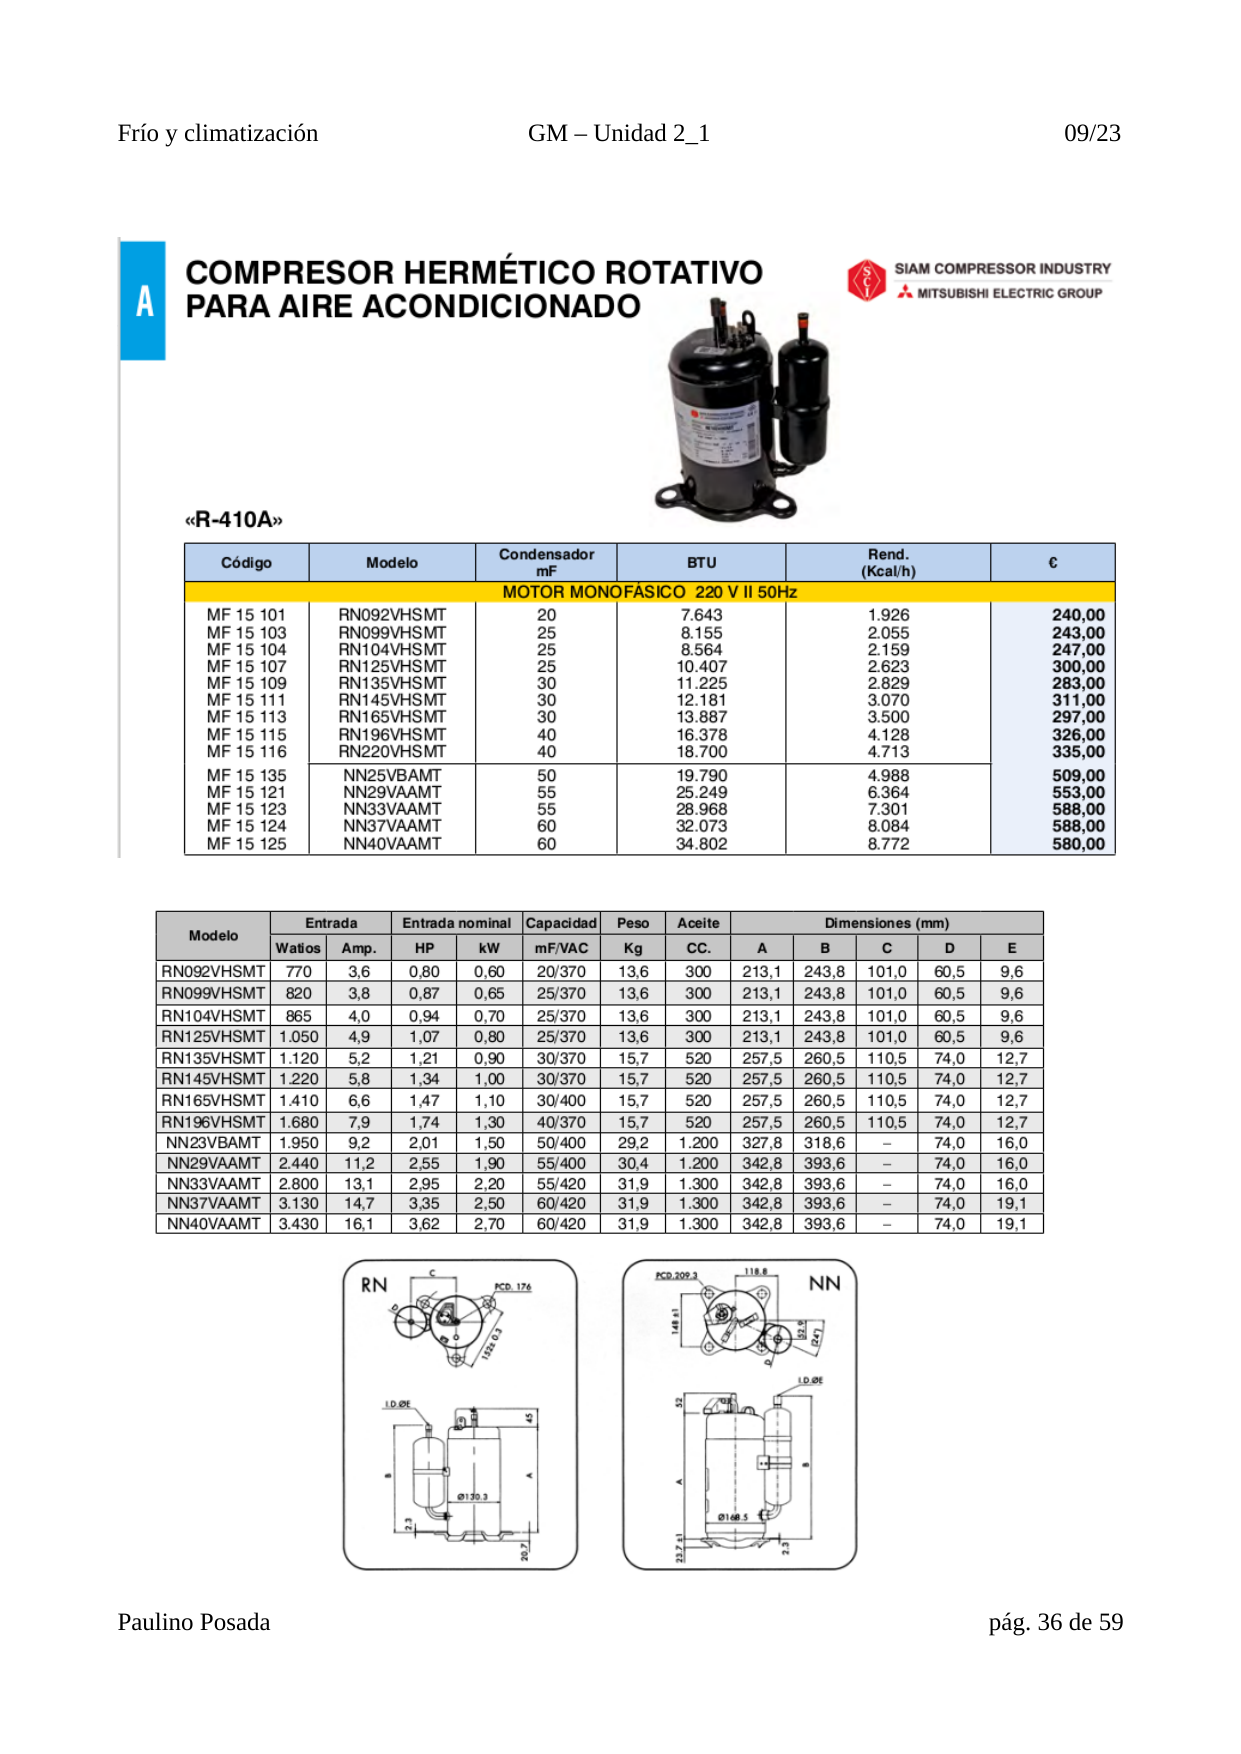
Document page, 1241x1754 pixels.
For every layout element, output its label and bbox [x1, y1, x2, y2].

picture [117, 237, 1122, 858]
picture [150, 904, 1051, 1574]
